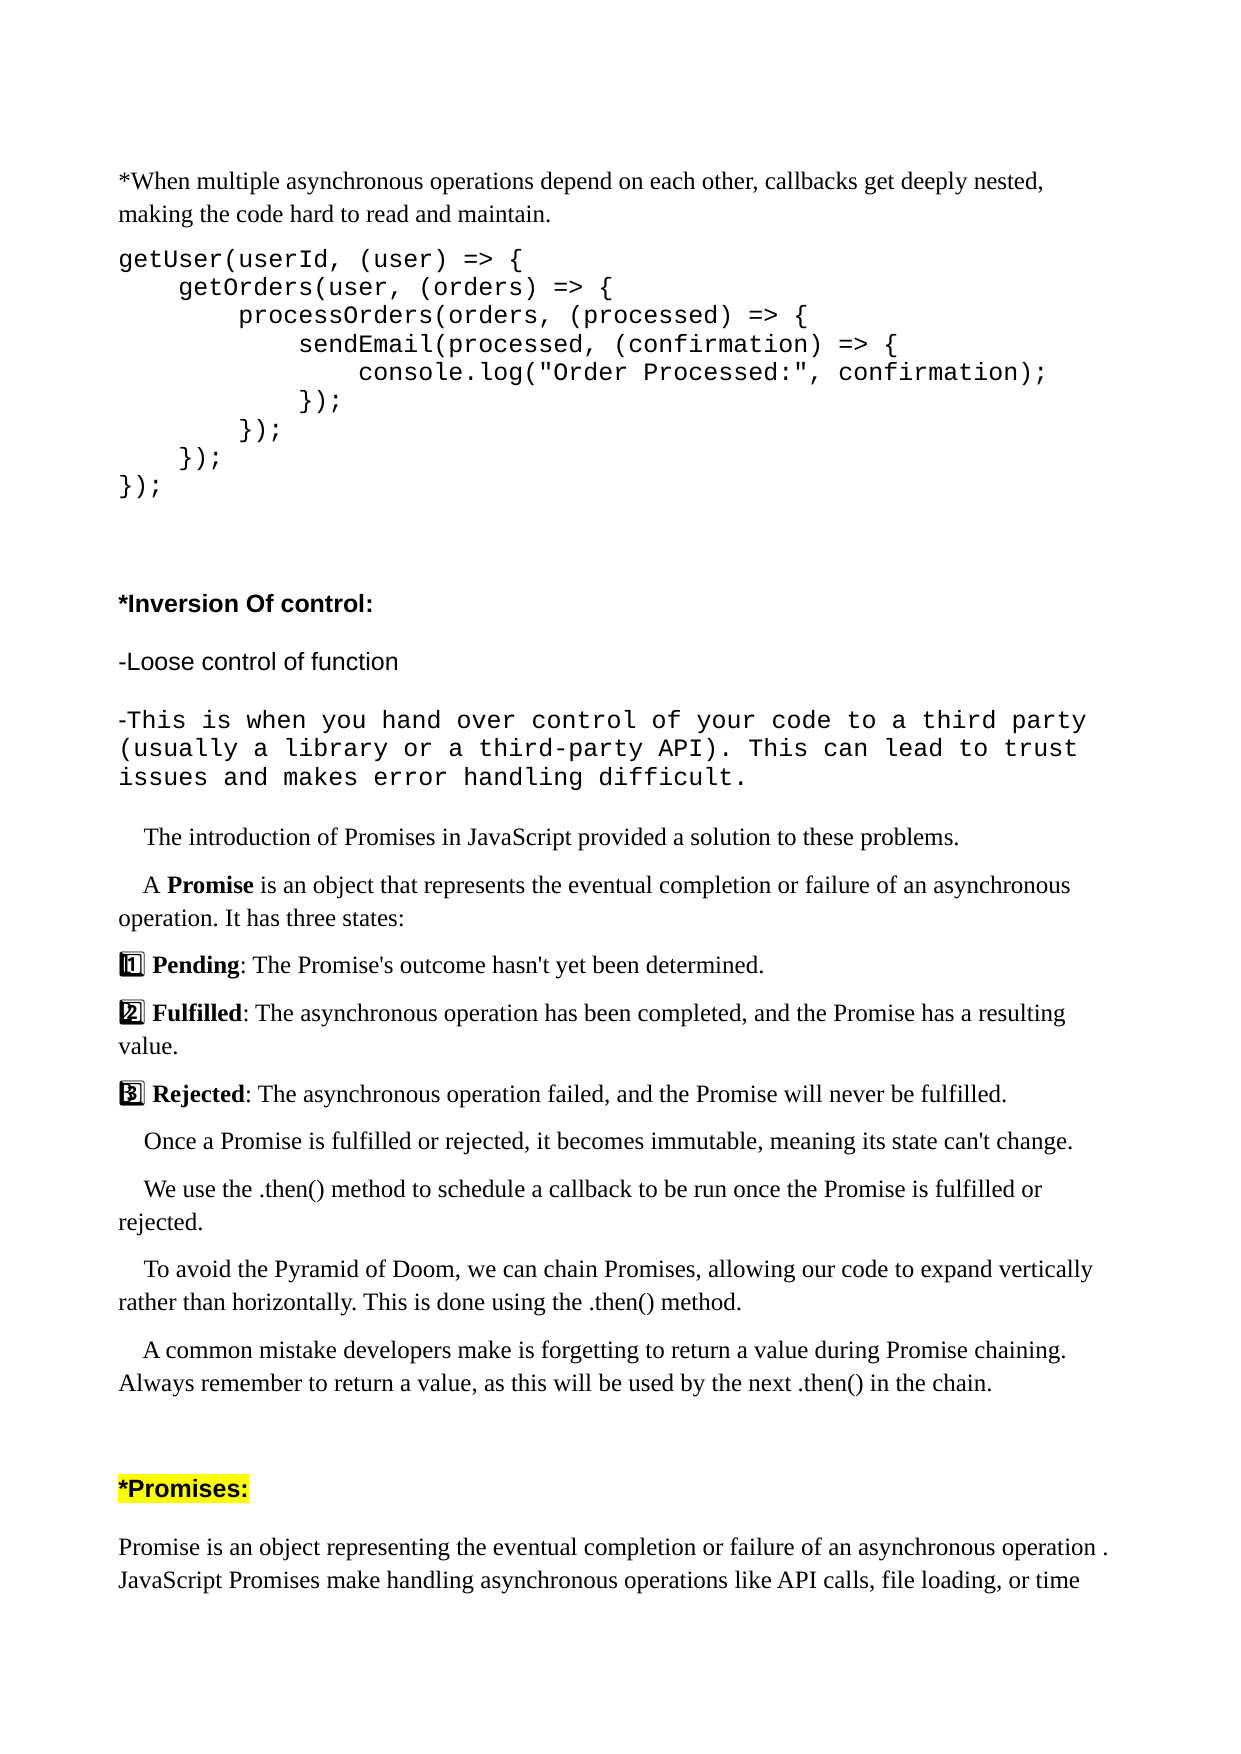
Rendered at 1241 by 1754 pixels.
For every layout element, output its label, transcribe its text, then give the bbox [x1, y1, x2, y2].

text 🔹 We use the .then() method to schedule a callback to be run once the Promise is fulfilled or rejected. [118, 1174, 1122, 1236]
text 1️⃣ Pending: The Promise's outcome hasn't yet been determined. [118, 950, 1122, 979]
text 3️⃣ Rejected: The asynchronous operation failed, and the Promise will never be fulfilled. [118, 1079, 1122, 1107]
text -Loose control of function [118, 647, 1122, 676]
text getUser(userId, (user) => { [118, 246, 1122, 275]
text 🔹 Once a Promise is fulfilled or rejected, it becomes immutable, meaning its state can't change. [118, 1126, 1122, 1155]
text console.log("Order Processed:", confirmation); [118, 360, 1122, 388]
text *When multiple asynchronous operations depend on each other, callbacks get deeply nested, making the code hard to read and maintain. [118, 166, 1122, 227]
text *Inversion Of control: [118, 589, 1122, 617]
text }); [118, 473, 1122, 501]
text 🔹 A Promise is an object that represents the eventual completion or failure of an asynchronous operation. It has three states: [118, 870, 1122, 932]
text 🔹 The introduction of Promises in JavaScript provided a solution to these problems. [118, 822, 1122, 851]
text *Promises: [118, 1474, 1122, 1503]
text sendEmail(processed, (confirmation) => { [118, 331, 1122, 360]
text getOrders(user, (orders) => { [118, 275, 1122, 303]
text 2️⃣ Fulfilled: The asynchronous operation has been completed, and the Promise has a resulting value. [118, 998, 1122, 1060]
text }); [118, 445, 1122, 473]
text -This is when you hand over control of your code to a third party (usually a library or a third-party API). This can lead to trust issues and makes error handling difficult. [118, 705, 1122, 793]
text }); [118, 416, 1122, 445]
text 🔹 A common mistake developers make is forgetting to return a value during Promise chaining. Always remember to return a value, as this will be used by the next .then() in the chain. [118, 1335, 1122, 1397]
text 🔹 To avoid the Pyramid of Doom, we can chain Promises, allowing our code to expand vertically rather than horizontally. This is done using the .then() method. [118, 1254, 1122, 1316]
text }); [118, 388, 1122, 416]
text processOrders(orders, (processed) => { [118, 303, 1122, 331]
text Promise is an object representing the eventual completion or failure of an asynchronous operation . JavaScript Promises make handling asynchronous operations like API calls, file loading, or time [118, 1532, 1122, 1594]
